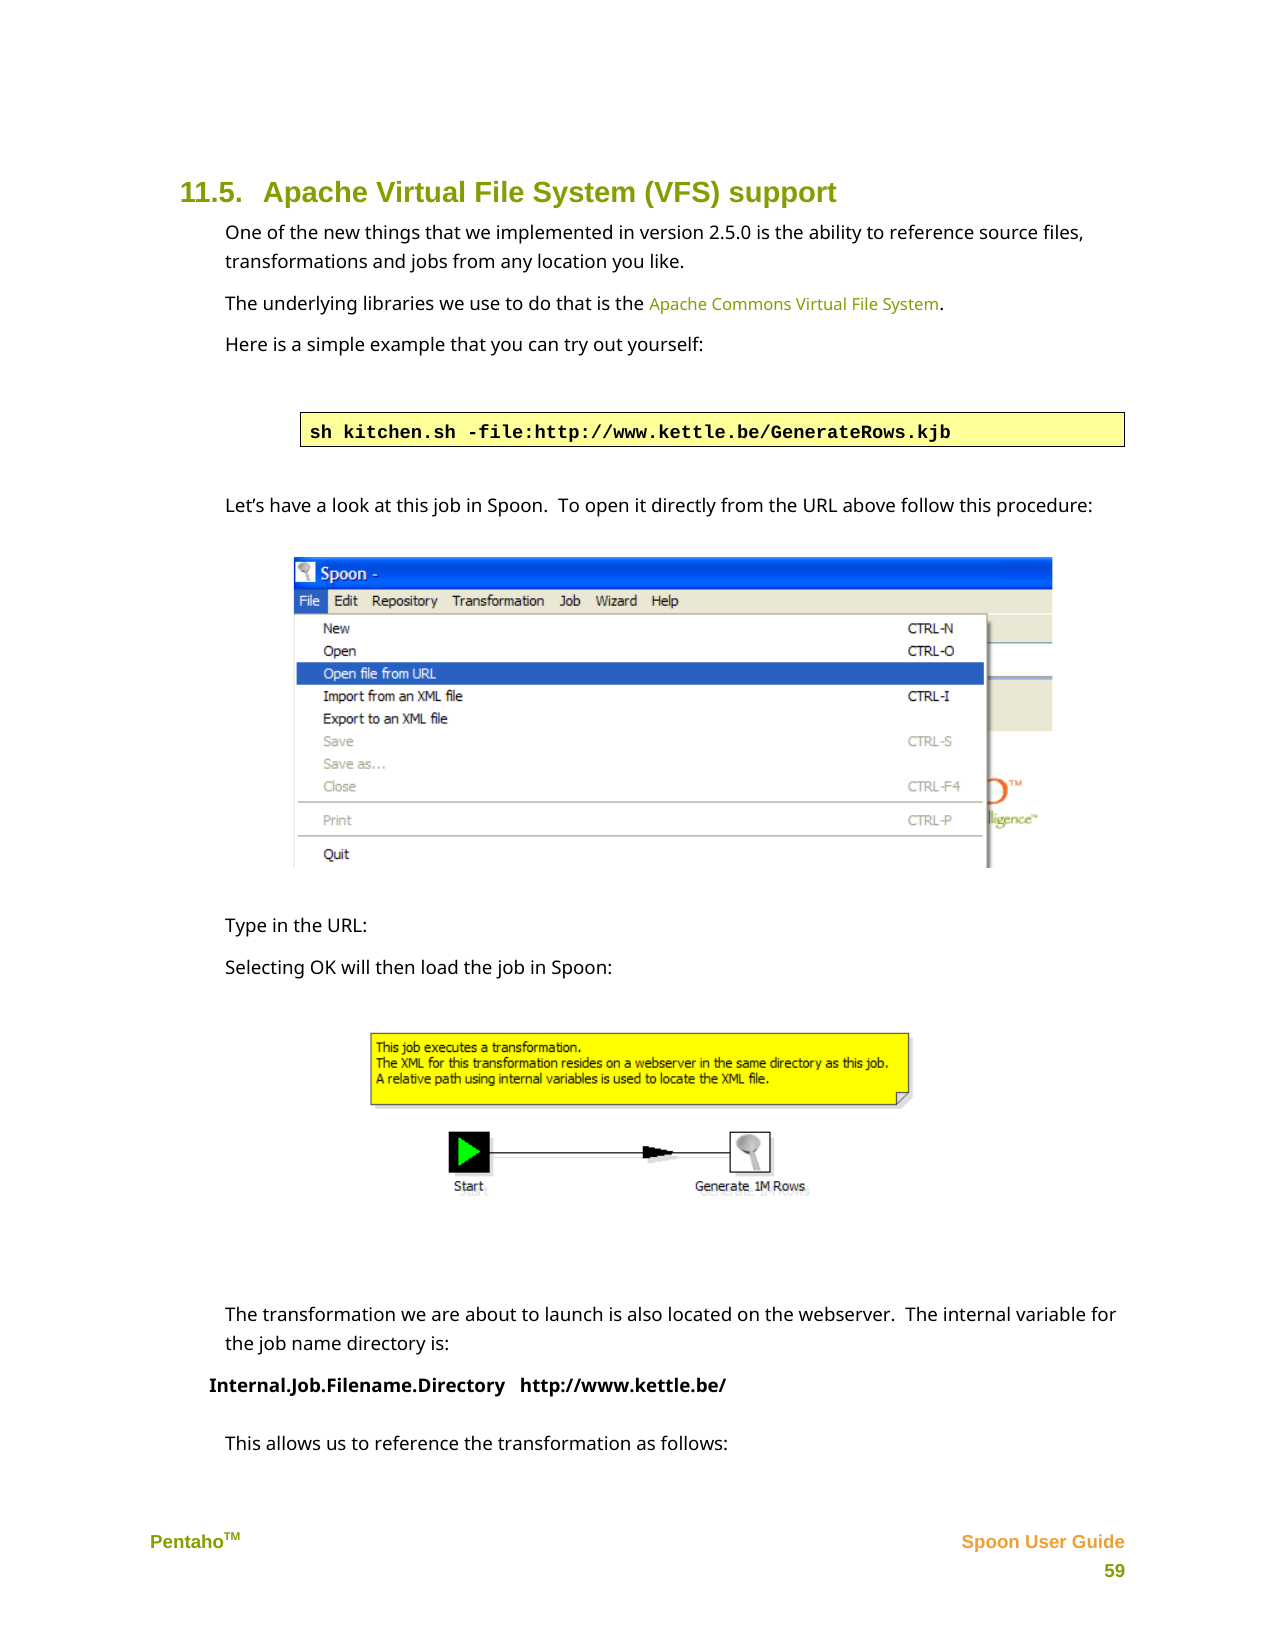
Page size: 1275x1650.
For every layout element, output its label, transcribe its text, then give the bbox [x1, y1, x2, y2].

picture [344, 1010, 943, 1215]
text Selecting OK will then load the job in Spoon: [225, 951, 1125, 980]
text The transformation we are about to launch is also located on the webserver. The internal variable for the job name directory is: [225, 1298, 1125, 1356]
subtitle Apache Virtual File System (VFS) support [179, 175, 1125, 210]
text Let’s have a look at this job in Spoon. To open it directly from the URL above follow this procedure: [225, 489, 1125, 518]
text Here is a simple example that you can try out yourself: [225, 328, 1125, 358]
text This allows us to reference the transformation as follows: [225, 1427, 1125, 1457]
text Internal.Job.Filename.Directory http://www.kettle.be/ [209, 1369, 1066, 1398]
text Type in the URL: [225, 909, 1125, 939]
text sh kitchen.sh -file:http://www.kettle.be/GenerateRows.kjb [301, 413, 1124, 446]
picture [293, 557, 1053, 868]
text The underlying libraries we use to do that is the Apache Commons Virtual File System. [225, 287, 1125, 316]
text One of the new things that we implemented in version 2.5.0 is the ability to reference source files, transformations and jobs from any location you like. [225, 216, 1125, 274]
